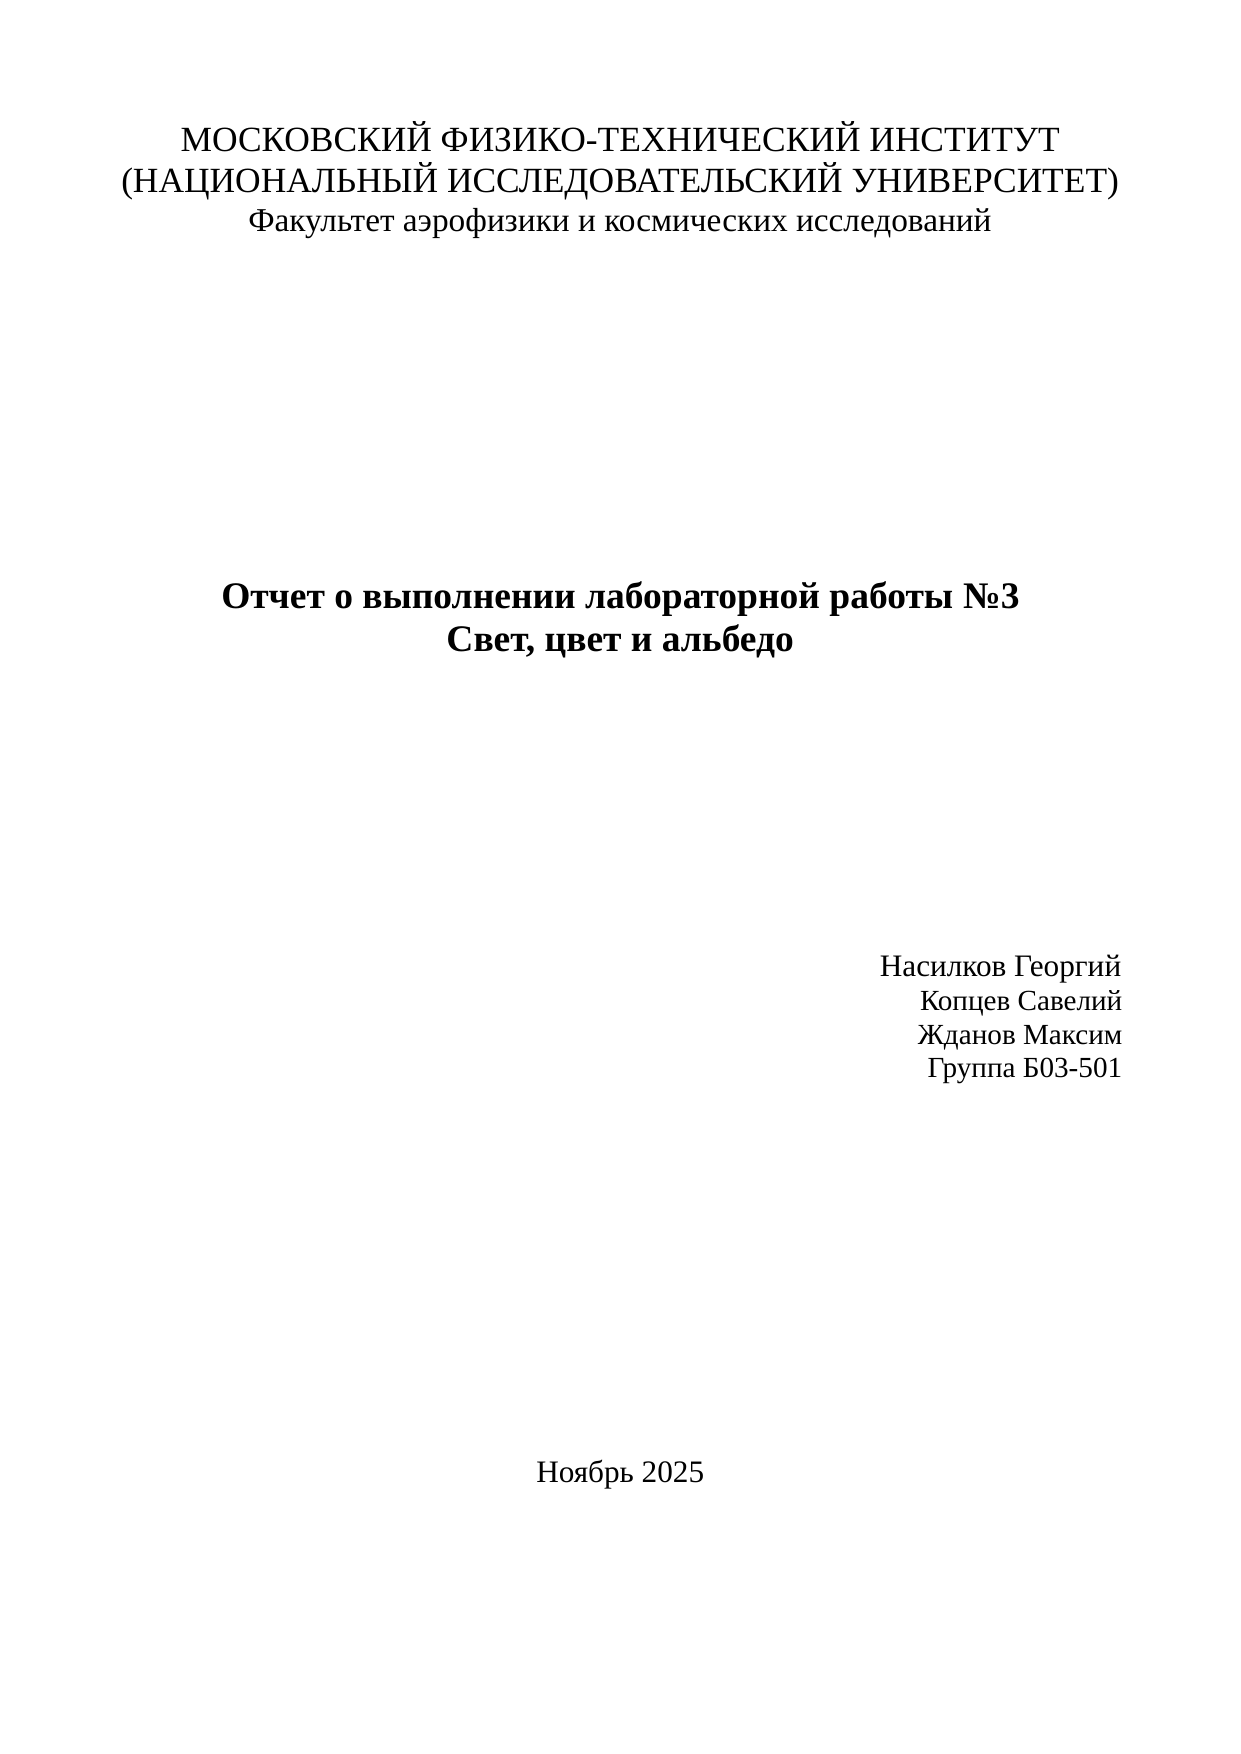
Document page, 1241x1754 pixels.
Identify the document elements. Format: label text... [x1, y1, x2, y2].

text Факультет аэрофизики и космических исследований [118, 200, 1122, 238]
text Копцев Савелий [118, 983, 1122, 1017]
text Свет, цвет и альбедо [118, 617, 1122, 660]
text Отчет о выполнении лабораторной работы №3 [118, 573, 1122, 617]
text (НАЦИОНАЛЬНЫЙ ИССЛЕДОВАТЕЛЬСКИЙ УНИВЕРСИТЕТ) [118, 159, 1122, 200]
text МОСКОВСКИЙ ФИЗИКО-ТЕХНИЧЕСКИЙ ИНСТИТУТ [118, 118, 1122, 159]
text Группа Б03-501 [118, 1050, 1122, 1084]
text Насилков Георгий [118, 947, 1122, 983]
text Ноябрь 2025 [118, 1453, 1122, 1489]
text Жданов Максим [118, 1017, 1122, 1050]
